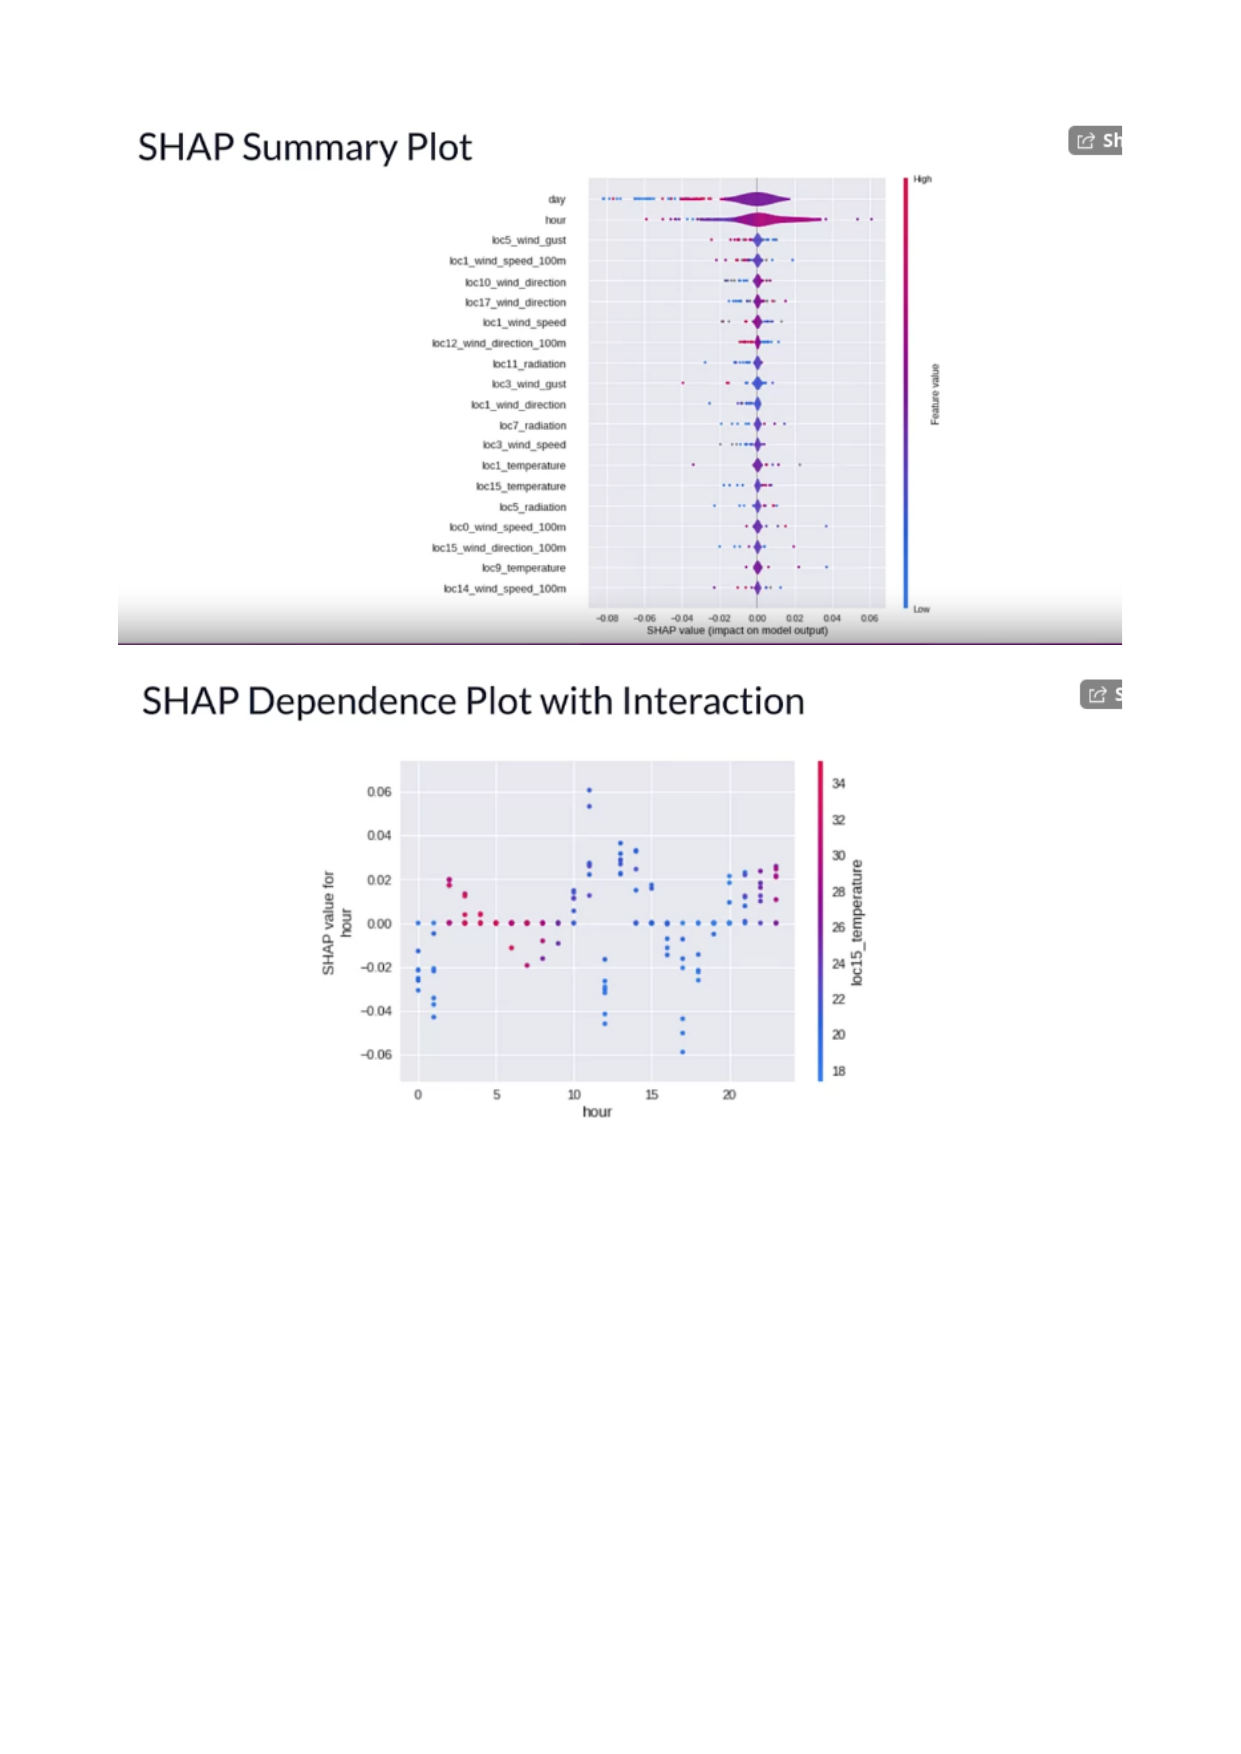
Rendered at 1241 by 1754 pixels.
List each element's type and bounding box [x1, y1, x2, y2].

picture [118, 118, 1123, 645]
picture [118, 673, 1123, 1139]
